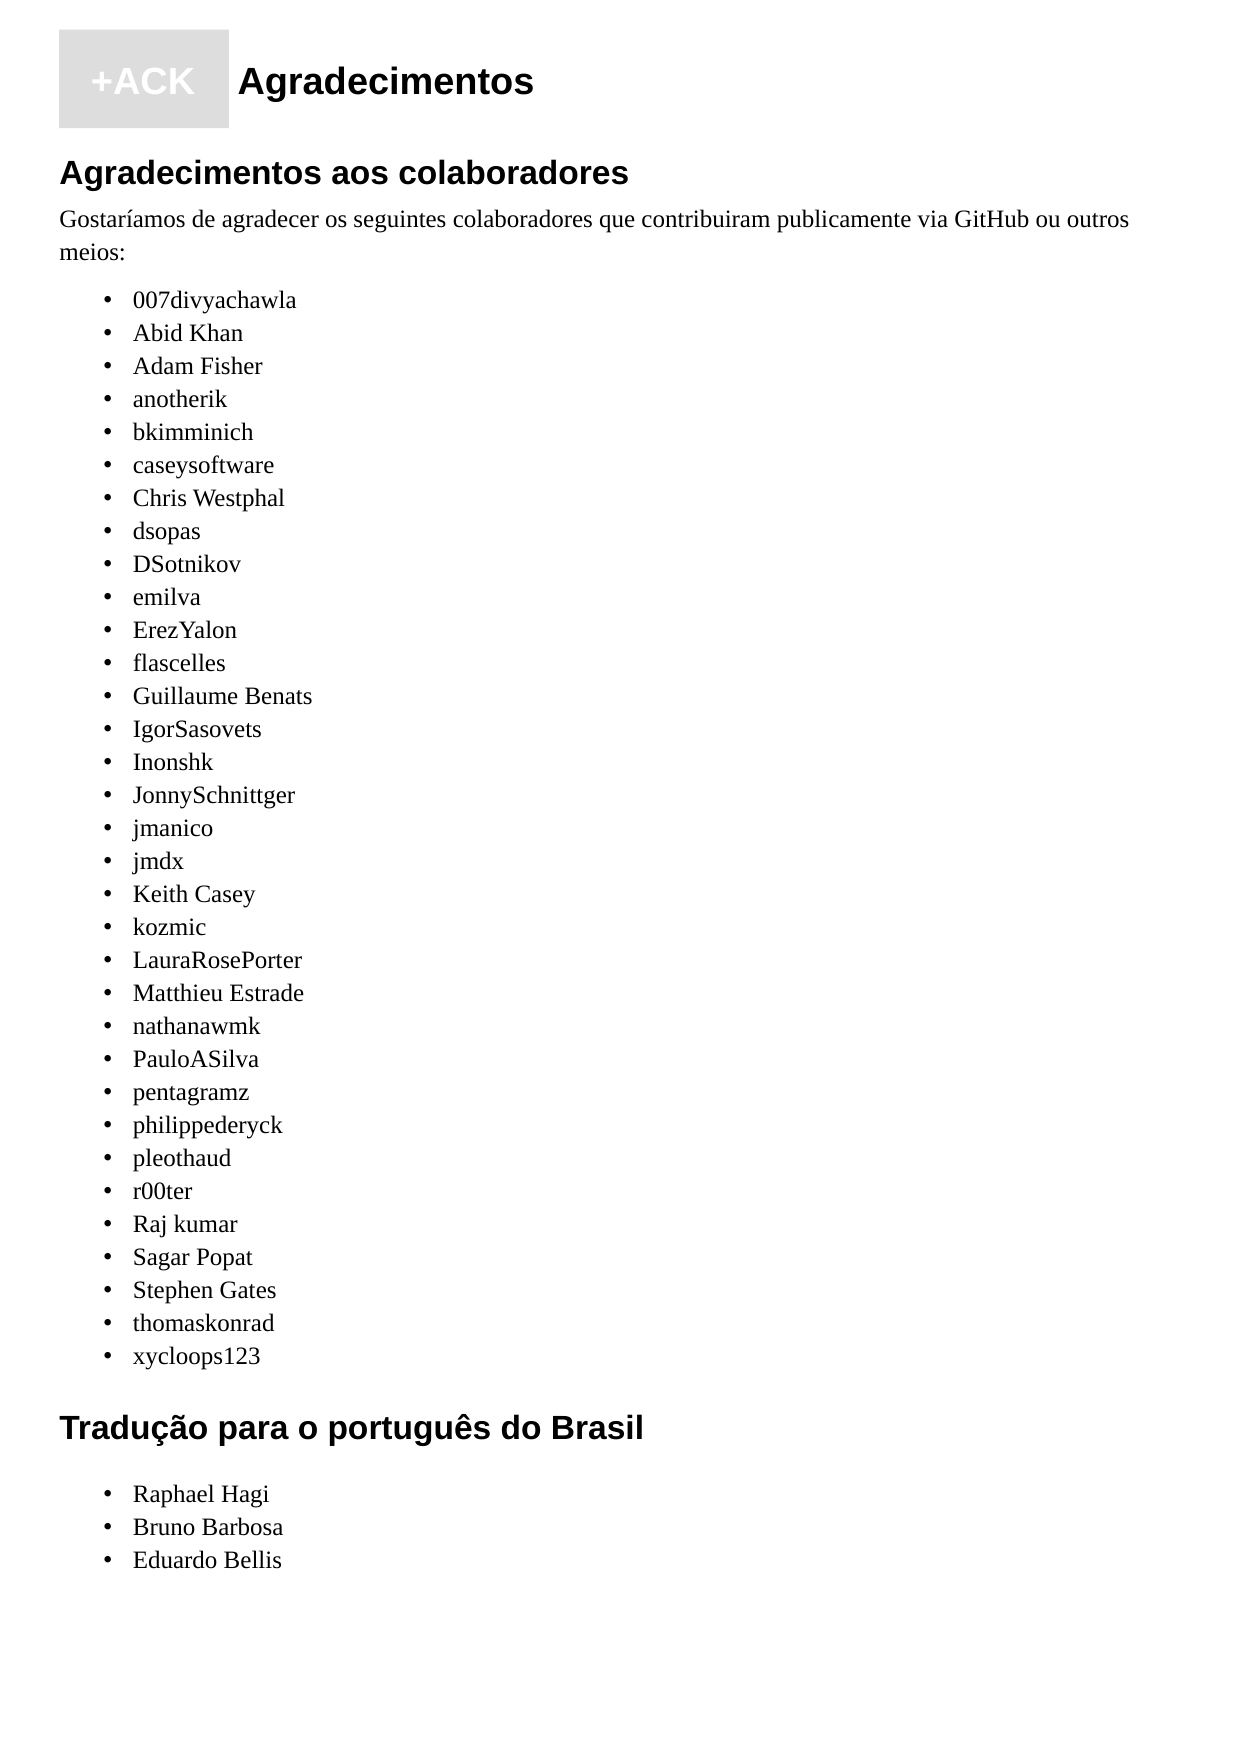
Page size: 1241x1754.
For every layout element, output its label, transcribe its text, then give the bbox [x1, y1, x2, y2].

list r00ter [103, 1176, 1181, 1205]
list PauloASilva [103, 1044, 1181, 1073]
subtitle Agradecimentos aos colaboradores [59, 153, 1181, 192]
list dsopas [103, 516, 1181, 545]
list 007divyachawla [103, 285, 1181, 313]
list pleothaud [103, 1143, 1181, 1172]
list jmdx [103, 846, 1181, 875]
list Sagar Popat [103, 1242, 1181, 1271]
list DSotnikov [103, 549, 1181, 578]
list xycloops123 [103, 1341, 1181, 1370]
list Adam Fisher [103, 351, 1181, 379]
list Stephen Gates [103, 1275, 1181, 1304]
list anotherik [103, 384, 1181, 413]
list Keith Casey [103, 879, 1181, 908]
list philippederyck [103, 1110, 1181, 1139]
list LauraRosePorter [103, 945, 1181, 974]
list Raj kumar [103, 1209, 1181, 1238]
list IgorSasovets [103, 714, 1181, 743]
text Tradução para o português do Brasil [59, 1407, 1181, 1446]
text Gostaríamos de agradecer os seguintes colaboradores que contribuiram publicamente via GitHub ou outros meios: [59, 204, 1181, 266]
list Eduardo Bellis [103, 1545, 1181, 1574]
list jmanico [103, 813, 1181, 842]
list caseysoftware [103, 450, 1181, 479]
list flascelles [103, 648, 1181, 677]
list Raphael Hagi [103, 1479, 1181, 1508]
list nathanawmk [103, 1011, 1181, 1040]
list emilva [103, 582, 1181, 611]
list Inonshk [103, 747, 1181, 776]
list Matthieu Estrade [103, 978, 1181, 1007]
list Chris Westphal [103, 483, 1181, 512]
list Guillaume Benats [103, 681, 1181, 710]
list pentagramz [103, 1077, 1181, 1106]
list bkimminich [103, 417, 1181, 446]
list kozmic [103, 912, 1181, 941]
list Bruno Barbosa [103, 1512, 1181, 1541]
list JonnySchnittger [103, 780, 1181, 809]
list thomaskonrad [103, 1308, 1181, 1337]
list ErezYalon [103, 615, 1181, 644]
list Abid Khan [103, 318, 1181, 347]
